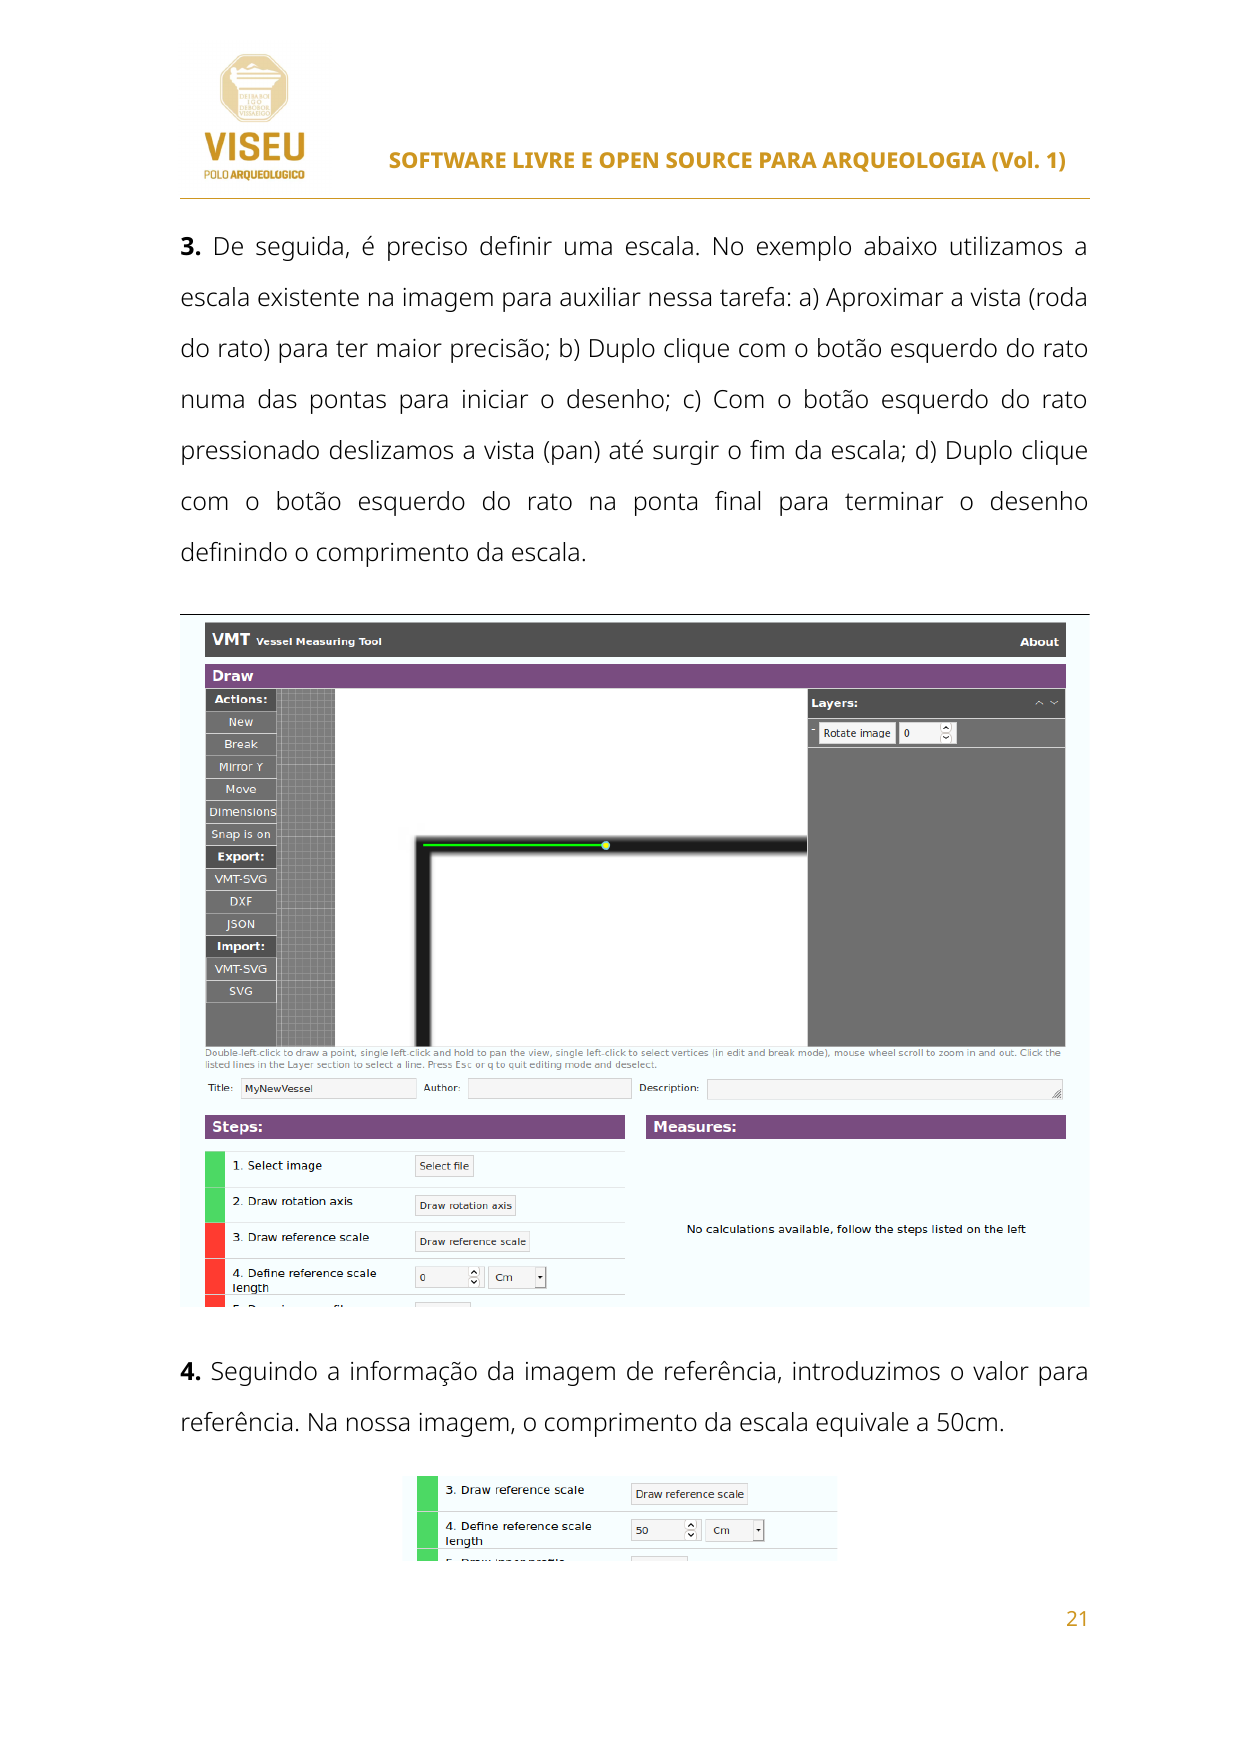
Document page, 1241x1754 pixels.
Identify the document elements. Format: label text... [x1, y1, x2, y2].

text 3. De seguida, é preciso definir uma escala. No exemplo abaixo utilizamos a escala existente na imagem para auxiliar nessa tarefa: a) Aproximar a vista (roda do rato) para ter maior precisão; b) Duplo clique com o botão esquerdo do rato numa das pontas para iniciar o desenho; c) Com o botão esquerdo do rato pressionado deslizamos a vista (pan) até surgir o fim da escala; d) Duplo clique com o botão esquerdo do rato na ponta final para terminar o desenho definindo o comprimento da escala. [180, 228, 1090, 568]
picture [180, 614, 1090, 1307]
text 4. Seguindo a informação da imagem de referência, introduzimos o valor para referência. Na nossa imagem, o comprimento da escala equivale a 50cm. [180, 1353, 1090, 1438]
